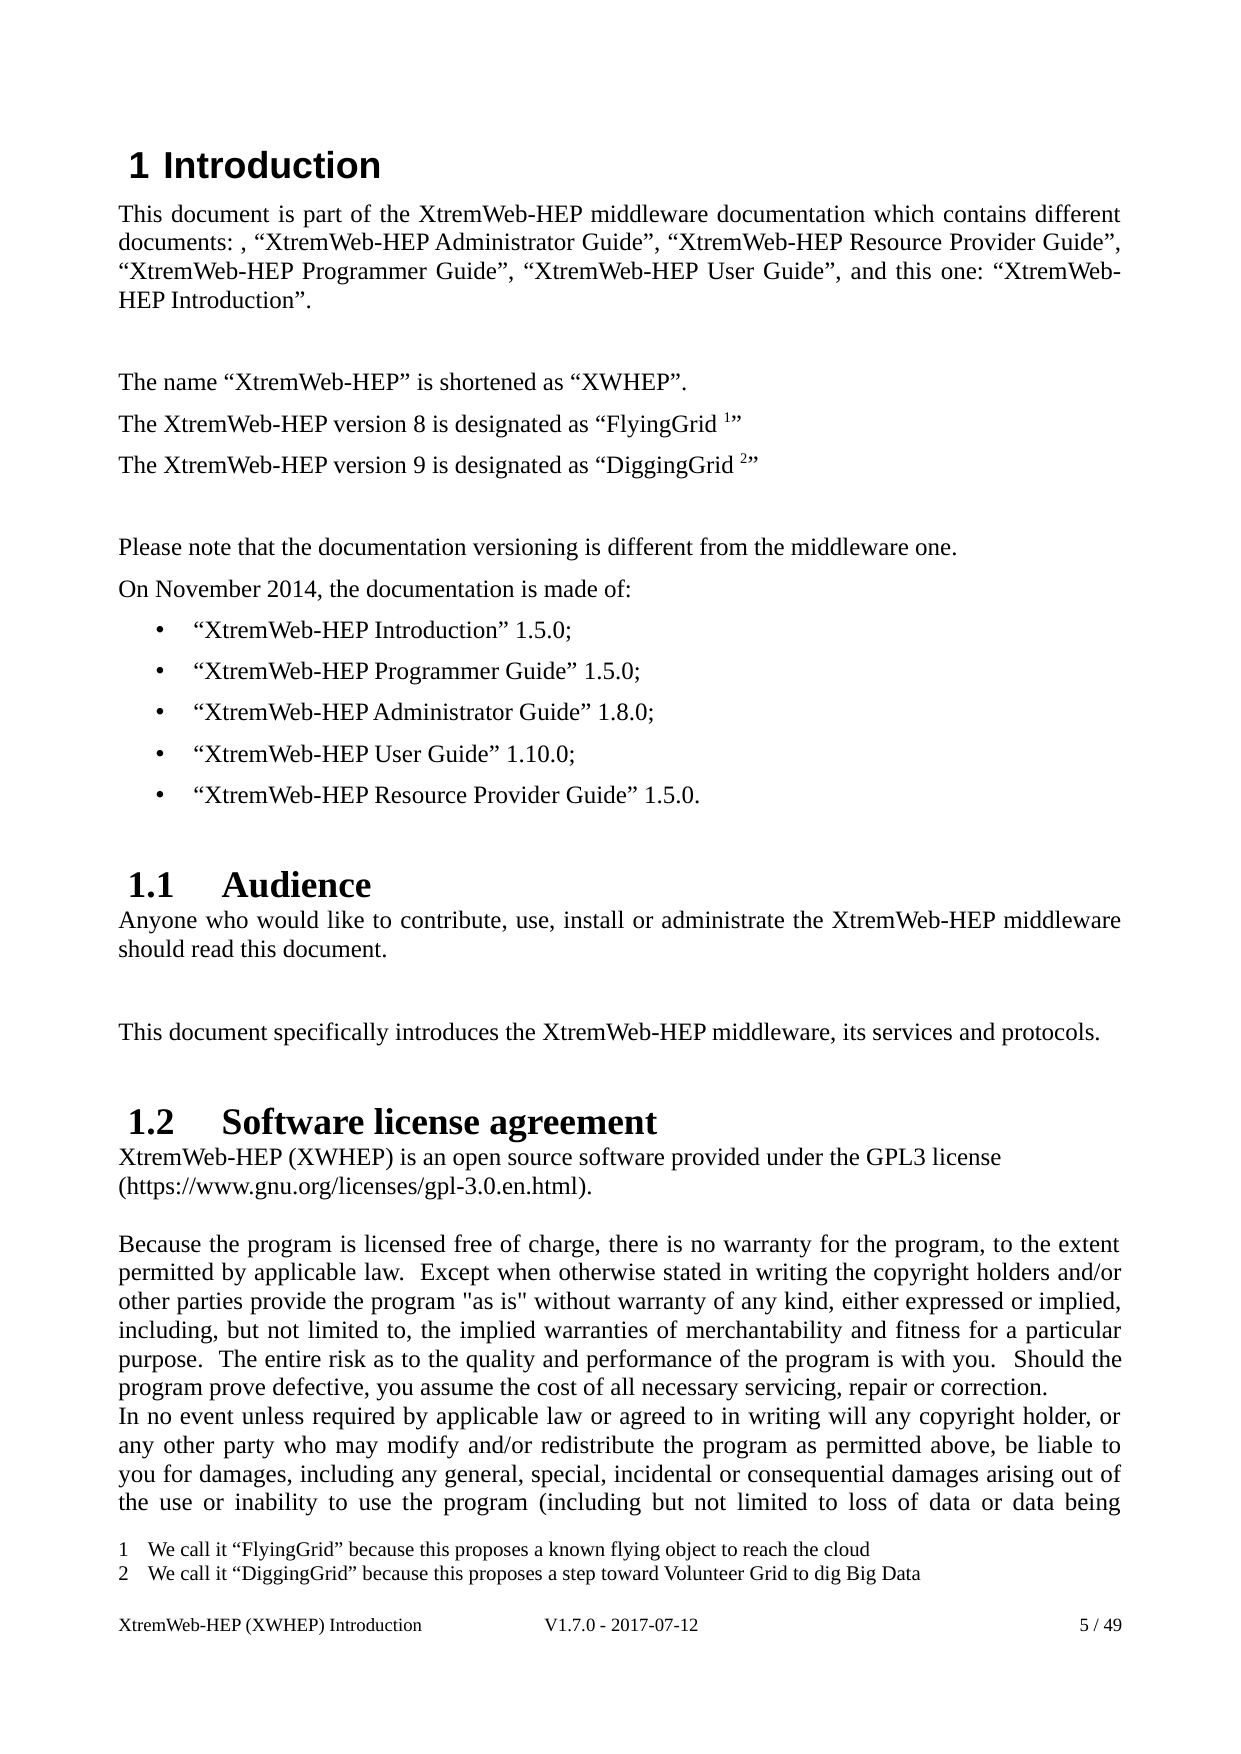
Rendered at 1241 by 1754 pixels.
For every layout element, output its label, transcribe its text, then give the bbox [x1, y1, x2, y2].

text Please note that the documentation versioning is different from the middleware one. [118, 532, 1122, 561]
text XtremWeb-HEP (XWHEP) is an open source software provided under the GPL3 license (https://www.gnu.org/licenses/gpl-3.0.en.html). [118, 1142, 1122, 1200]
subtitle Software license agreement [118, 1099, 1122, 1142]
list “XtremWeb-HEP Administrator Guide” 1.8.0; [156, 697, 1122, 726]
list “XtremWeb-HEP User Guide” 1.10.0; [156, 739, 1122, 767]
list “XtremWeb-HEP Programmer Guide” 1.5.0; [156, 656, 1122, 685]
text BECAUSE THE PROGRAM IS LICENSED FREE OF CHARGE, THERE IS NO WARRANTY FOR THE PROGRAM, TO THE EXTENT PERMITTED BY APPLICABLE LAW. EXCEPT WHEN OTHERWISE STATED IN WRITING THE COPYRIGHT HOLDERS AND/OR OTHER PARTIES PROVIDE THE PROGRAM "AS IS" WITHOUT WARRANTY OF ANY KIND, EITHER EXPRESSED OR IMPLIED, INCLUDING, BUT NOT LIMITED TO, THE IMPLIED WARRANTIES OF MERCHANTABILITY AND FITNESS FOR A PARTICULAR PURPOSE. THE ENTIRE RISK AS TO THE QUALITY AND PERFORMANCE OF THE PROGRAM IS WITH YOU. SHOULD THE PROGRAM PROVE DEFECTIVE, YOU ASSUME THE COST OF ALL NECESSARY SERVICING, REPAIR OR CORRECTION. [118, 1229, 1122, 1401]
list “XtremWeb-HEP Resource Provider Guide” 1.5.0. [156, 780, 1122, 809]
text This document is part of the XtremWeb-HEP middleware documentation which contains different documents: , “XtremWeb-HEP Administrator Guide”, “XtremWeb-HEP Resource Provider Guide”, “XtremWeb-HEP Programmer Guide”, “XtremWeb-HEP User Guide”, and this one: “XtremWeb-HEP Introduction”. [118, 199, 1122, 314]
subtitle Audience [118, 862, 1122, 906]
list “XtremWeb-HEP Introduction” 1.5.0; [156, 615, 1122, 644]
subtitle Introduction [118, 143, 1122, 186]
text This document specifically introduces the XtremWeb-HEP middleware, its services and protocols. [118, 1017, 1122, 1046]
text We call it “DiggingGrid” because this proposes a step toward Volunteer Grid to dig Big Data [118, 1561, 1122, 1585]
text We call it “FlyingGrid” because this proposes a known flying object to reach the cloud [118, 1537, 1122, 1561]
text Anyone who would like to contribute, use, install or administrate the XtremWeb-HEP middleware should read this document. [118, 906, 1122, 963]
text On November 2014, the documentation is made of: [118, 574, 1122, 602]
text The XtremWeb-HEP version 9 is designated as “DiggingGrid ” [118, 450, 1122, 479]
text IN NO EVENT UNLESS REQUIRED BY APPLICABLE LAW OR AGREED TO IN WRITING WILL ANY COPYRIGHT HOLDER, OR ANY OTHER PARTY WHO MAY MODIFY AND/OR REDISTRIBUTE THE PROGRAM AS PERMITTED ABOVE, BE LIABLE TO YOU FOR DAMAGES, INCLUDING ANY GENERAL, SPECIAL, INCIDENTAL OR CONSEQUENTIAL DAMAGES ARISING OUT OF THE USE OR INABILITY TO USE THE PROGRAM (INCLUDING BUT NOT LIMITED TO LOSS OF DATA OR DATA BEING [118, 1401, 1122, 1516]
text The XtremWeb-HEP version 8 is designated as “FlyingGrid ” [118, 409, 1122, 437]
text The name “XtremWeb-HEP” is shortened as “XWHEP”. [118, 367, 1122, 396]
